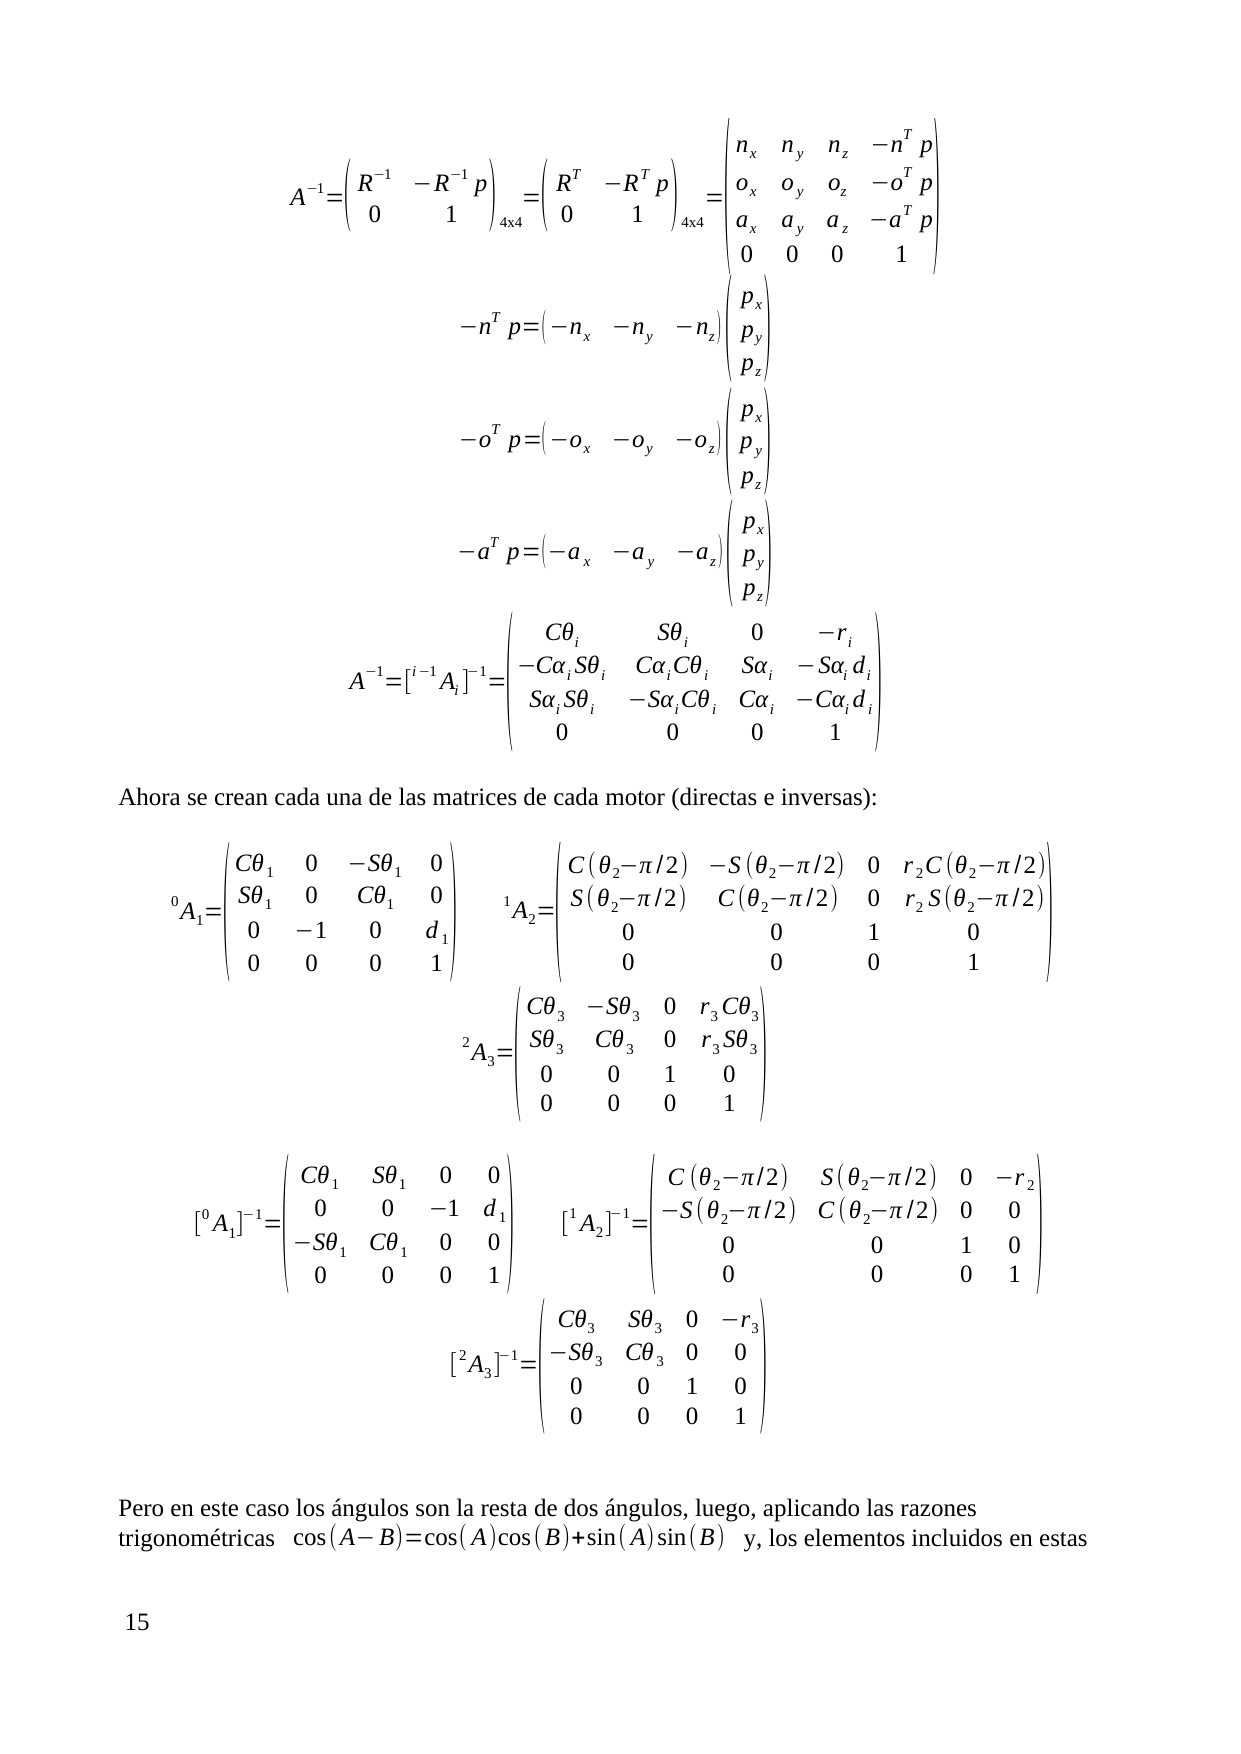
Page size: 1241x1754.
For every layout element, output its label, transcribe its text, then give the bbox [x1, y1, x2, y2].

text Ahora se crean cada una de las matrices de cada motor (directas e inversas): [118, 782, 1122, 811]
text Pero en este caso los ángulos son la resta de dos ángulos, luego, aplicando las razones trigonométricasy, los elementos incluidos en estas matrices serían: [118, 1493, 1122, 1552]
